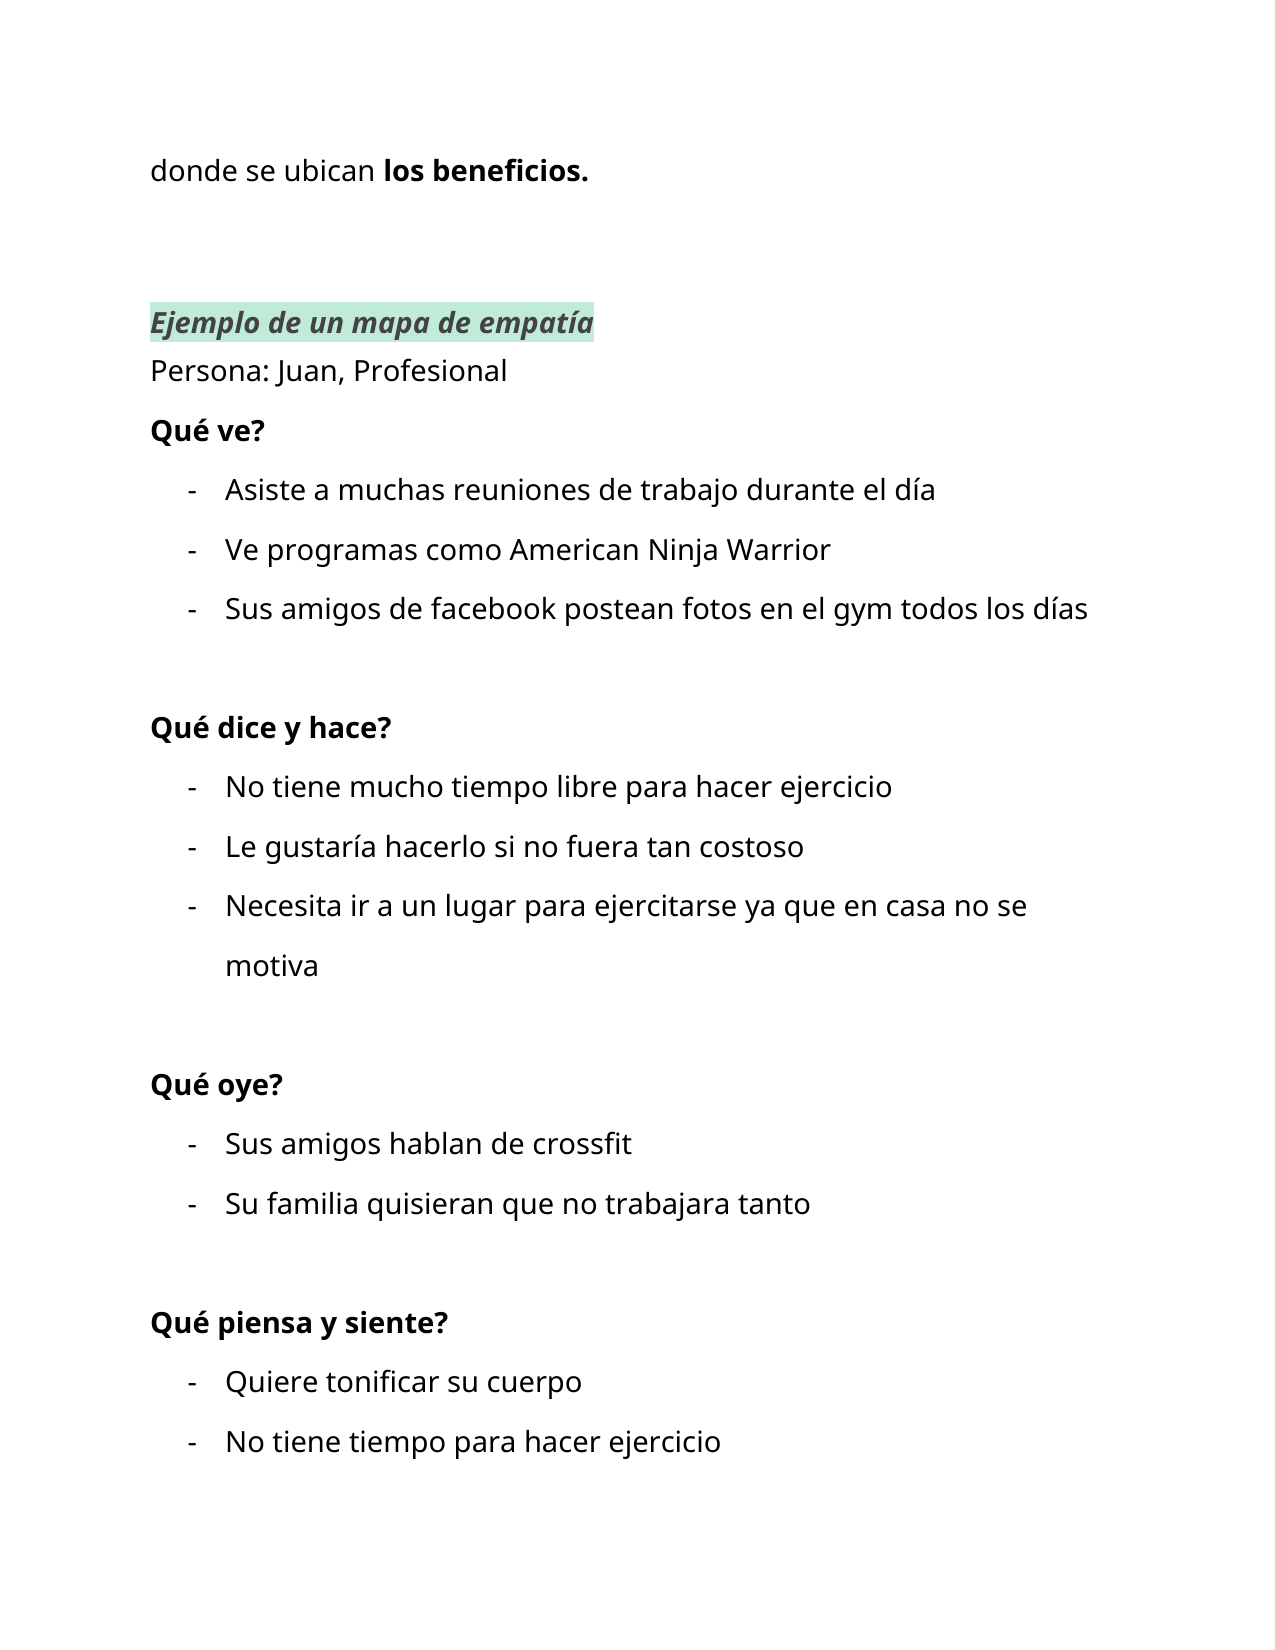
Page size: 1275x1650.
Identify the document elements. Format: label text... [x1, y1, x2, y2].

list Quiere tonificar su cuerpo [187, 1361, 1125, 1401]
list Sus amigos de facebook postean fotos en el gym todos los días [187, 588, 1125, 628]
list No tiene tiempo para hacer ejercicio [187, 1421, 1125, 1461]
text Qué oye? [150, 1064, 1125, 1104]
list Le gustaría hacerlo si no fuera tan costoso [187, 826, 1125, 866]
list Sus amigos hablan de crossfit [187, 1123, 1125, 1163]
subtitle Ejemplo de un mapa de empatía [594, 302, 1125, 342]
list Necesita ir a un lugar para ejercitarse ya que en casa no se motiva [187, 886, 1125, 985]
text Persona: Juan, Profesional [150, 350, 1125, 390]
list Su familia quisieran que no trabajara tanto [187, 1183, 1125, 1223]
text Qué dice y hace? [150, 707, 1125, 747]
list No tiene mucho tiempo libre para hacer ejercicio [187, 767, 1125, 806]
text donde se ubican los beneficios. [150, 150, 1125, 190]
text Qué ve? [150, 410, 1125, 449]
text Qué piensa y siente? [150, 1302, 1125, 1342]
list Ve programas como American Ninja Warrior [187, 529, 1125, 568]
list Asiste a muchas reuniones de trabajo durante el día [187, 469, 1125, 509]
